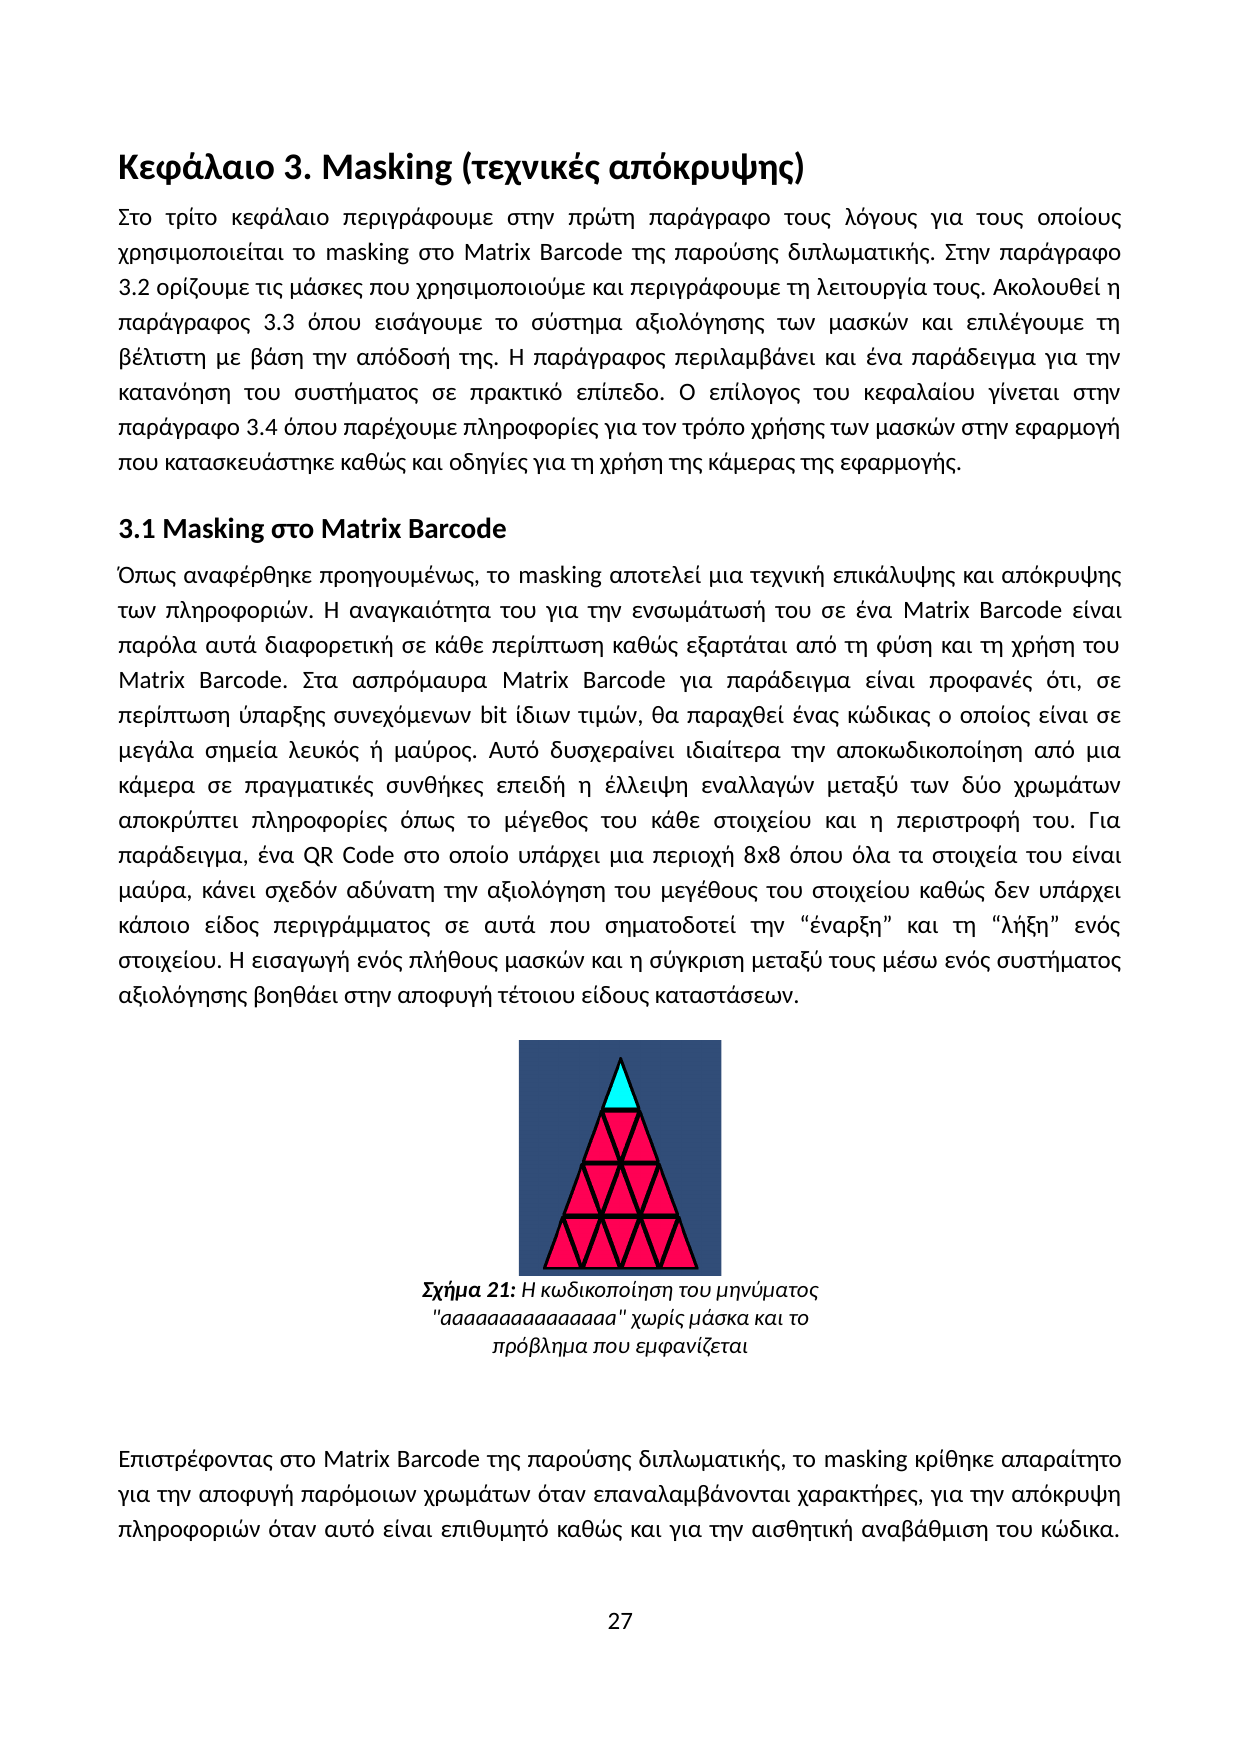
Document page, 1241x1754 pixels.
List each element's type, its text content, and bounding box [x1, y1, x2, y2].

subtitle 3.1 Masking στο Matrix Barcode [118, 511, 1122, 546]
subtitle Κεφάλαιο 3. Masking (τεχνικές απόκρυψης) [118, 143, 1122, 189]
picture [518, 1040, 722, 1276]
text Σχήμα 21: Η κωδικοποίηση του μηνύματος "aaaaaaaaaaaaaaa" χωρίς μάσκα και το πρόβλημα που εμφανίζεται [413, 1041, 827, 1359]
text Επιστρέφοντας στο Matrix Barcode της παρούσης διπλωματικής, το masking κρίθηκε απαραίτητο για την αποφυγή παρόμοιων χρωμάτων όταν επαναλαμβάνονται χαρακτήρες, για την απόκρυψη πληροφοριών όταν αυτό είναι επιθυμητό καθώς και για την αισθητική αναβάθμιση του κώδικα. [118, 1443, 1122, 1544]
text Όπως αναφέρθηκε προηγουμένως, το masking αποτελεί μια τεχνική επικάλυψης και απόκρυψης των πληροφοριών. Η αναγκαιότητα του για την ενσωμάτωσή του σε ένα Matrix Barcode είναι παρόλα αυτά διαφορετική σε κάθε περίπτωση καθώς εξαρτάται από τη φύση και τη χρήση του Matrix Barcode. Στα ασπρόμαυρα Matrix Barcode για παράδειγμα είναι προφανές ότι, σε περίπτωση ύπαρξης συνεχόμενων bit ίδιων τιμών, θα παραχθεί ένας κώδικας ο οποίος είναι σε μεγάλα σημεία λευκός ή μαύρος. Αυτό δυσχεραίνει ιδιαίτερα την αποκωδικοποίηση από μια κάμερα σε πραγματικές συνθήκες επειδή η έλλειψη εναλλαγών μεταξύ των δύο χρωμάτων αποκρύπτει πληροφορίες όπως το μέγεθος του κάθε στοιχείου και η περιστροφή του. Για παράδειγμα, ένα QR Code στο οποίο υπάρχει μια περιοχή 8x8 όπου όλα τα στοιχεία του είναι μαύρα, κάνει σχεδόν αδύνατη την αξιολόγηση του μεγέθους του στοιχείου καθώς δεν υπάρχει κάποιο είδος περιγράμματος σε αυτά που σηματοδοτεί την “έναρξη” και τη “λήξη” ενός στοιχείου. Η εισαγωγή ενός πλήθους μασκών και η σύγκριση μεταξύ τους μέσω ενός συστήματος αξιολόγησης βοηθάει στην αποφυγή τέτοιου είδους καταστάσεων. [118, 559, 1122, 1009]
text Στο τρίτο κεφάλαιο περιγράφουμε στην πρώτη παράγραφο τους λόγους για τους οποίους χρησιμοποιείται το masking στο Matrix Barcode της παρούσης διπλωματικής. Στην παράγραφο 3.2 ορίζουμε τις μάσκες που χρησιμοποιούμε και περιγράφουμε τη λειτουργία τους. Ακολουθεί η παράγραφος 3.3 όπου εισάγουμε το σύστημα αξιολόγησης των μασκών και επιλέγουμε τη βέλτιστη με βάση την απόδοσή της. Η παράγραφος περιλαμβάνει και ένα παράδειγμα για την κατανόηση του συστήματος σε πρακτικό επίπεδο. Ο επίλογος του κεφαλαίου γίνεται στην παράγραφο 3.4 όπου παρέχουμε πληροφορίες για τον τρόπο χρήσης των μασκών στην εφαρμογή που κατασκευάστηκε καθώς και οδηγίες για τη χρήση της κάμερας της εφαρμογής. [118, 201, 1122, 477]
